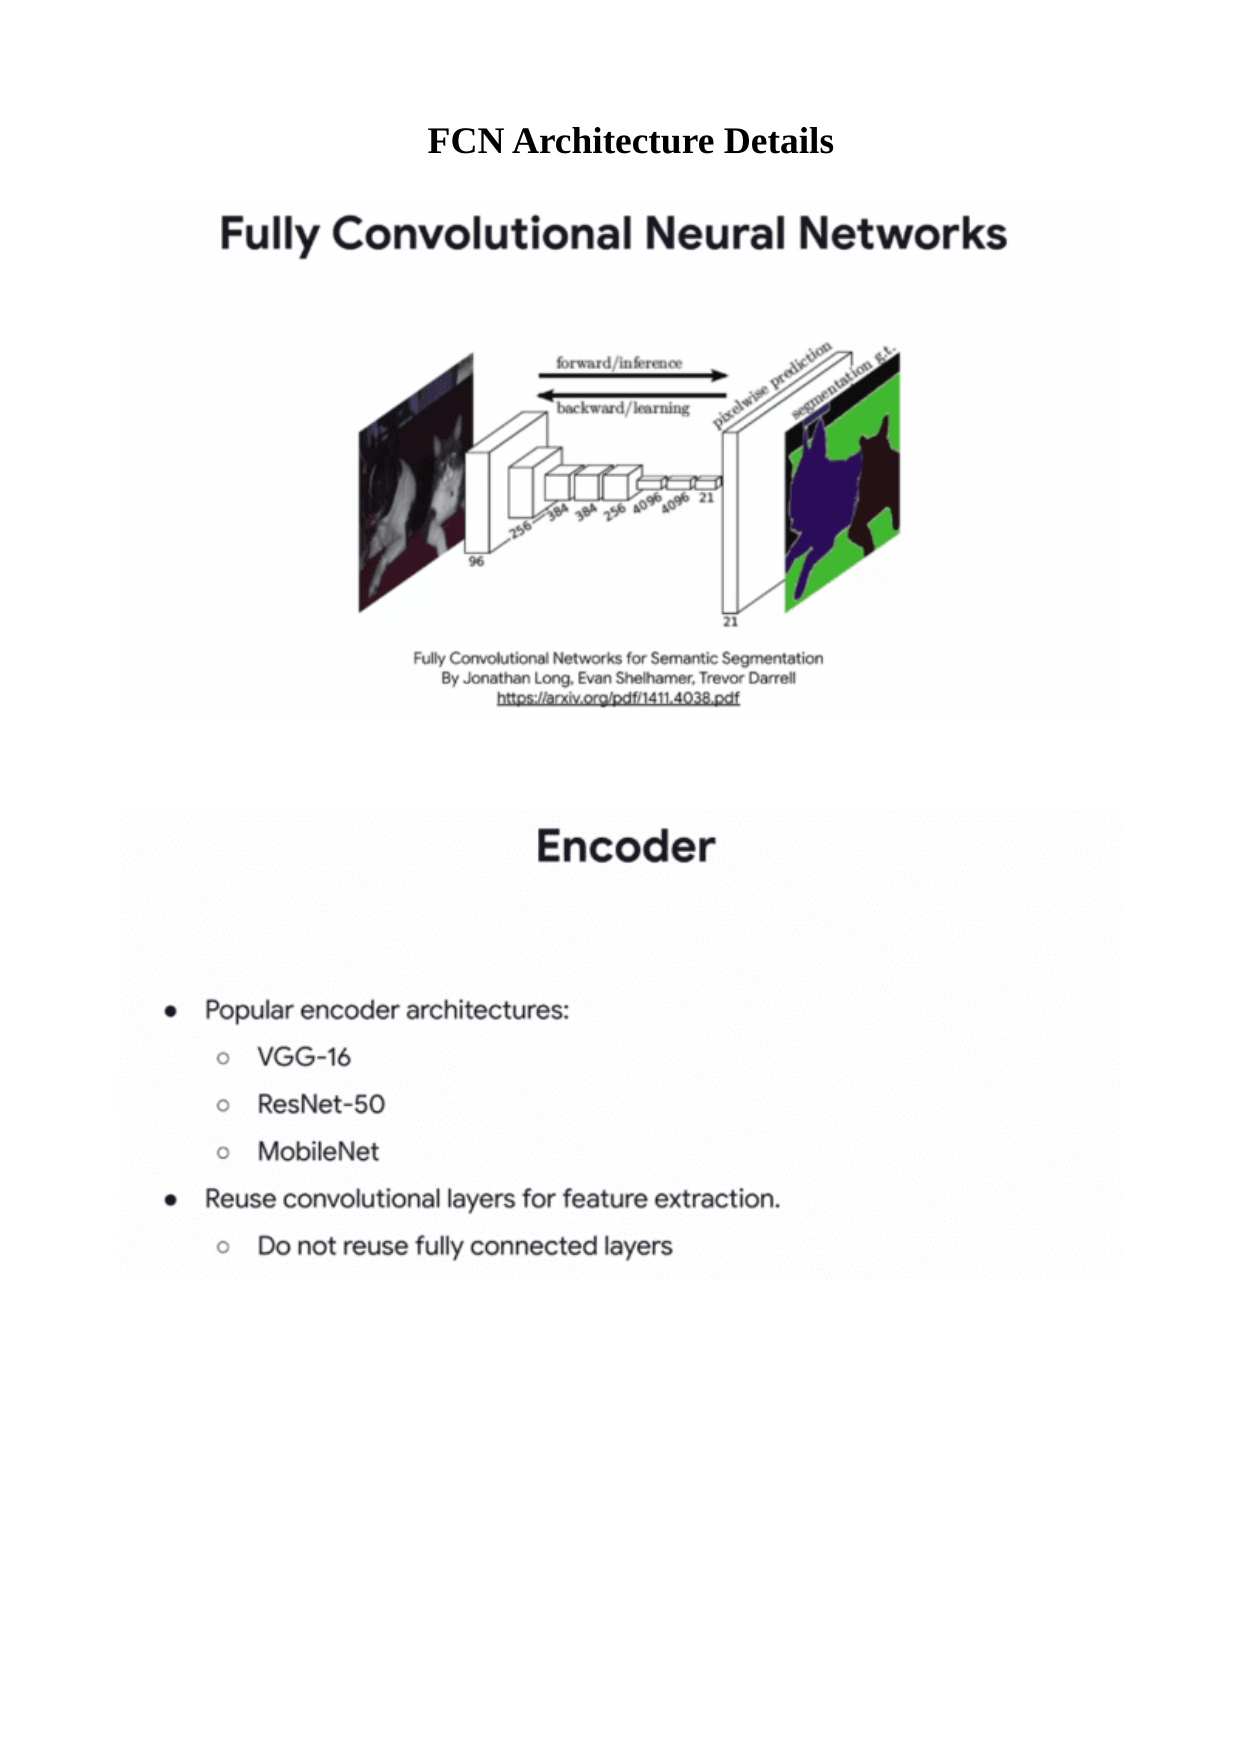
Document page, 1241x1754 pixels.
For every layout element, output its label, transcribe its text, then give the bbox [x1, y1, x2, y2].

picture [118, 807, 1123, 1280]
picture [118, 202, 1123, 715]
subtitle FCN Architecture Details [118, 118, 1122, 161]
